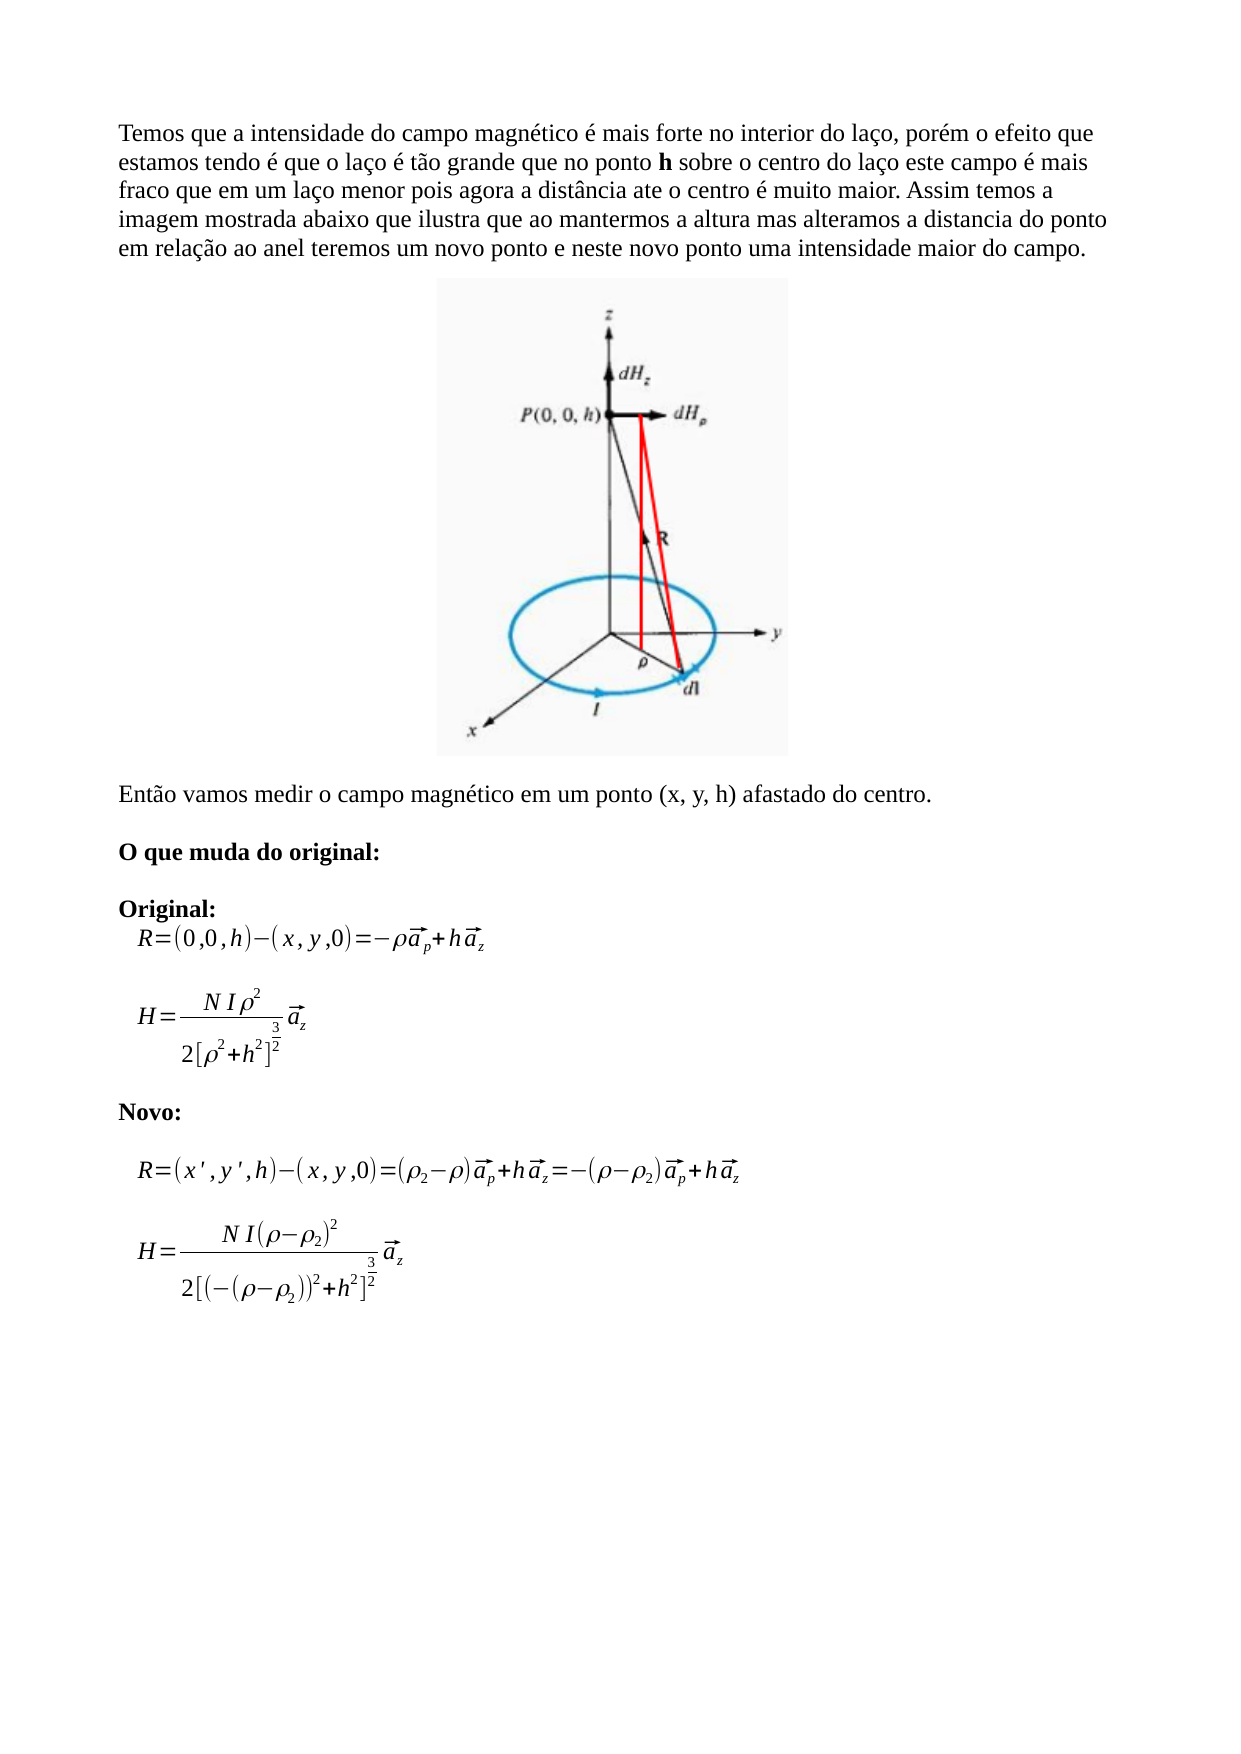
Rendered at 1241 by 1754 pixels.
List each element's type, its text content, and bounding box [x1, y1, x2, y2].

text Então vamos medir o campo magnético em um ponto (x, y, h) afastado do centro. [118, 779, 1122, 808]
text O que muda do original: [118, 837, 1122, 866]
text Novo: [118, 1097, 1122, 1126]
picture [436, 278, 789, 756]
text Temos que a intensidade do campo magnético é mais forte no interior do laço, porém o efeito que estamos tendo é que o laço é tão grande que no ponto h sobre o centro do laço este campo é mais fraco que em um laço menor pois agora a distância ate o centro é muito maior. Assim temos a imagem mostrada abaixo que ilustra que ao mantermos a altura mas alteramos a distancia do ponto em relação ao anel teremos um novo ponto e neste novo ponto uma intensidade maior do campo. [118, 118, 1122, 262]
text Original: [118, 894, 1122, 923]
